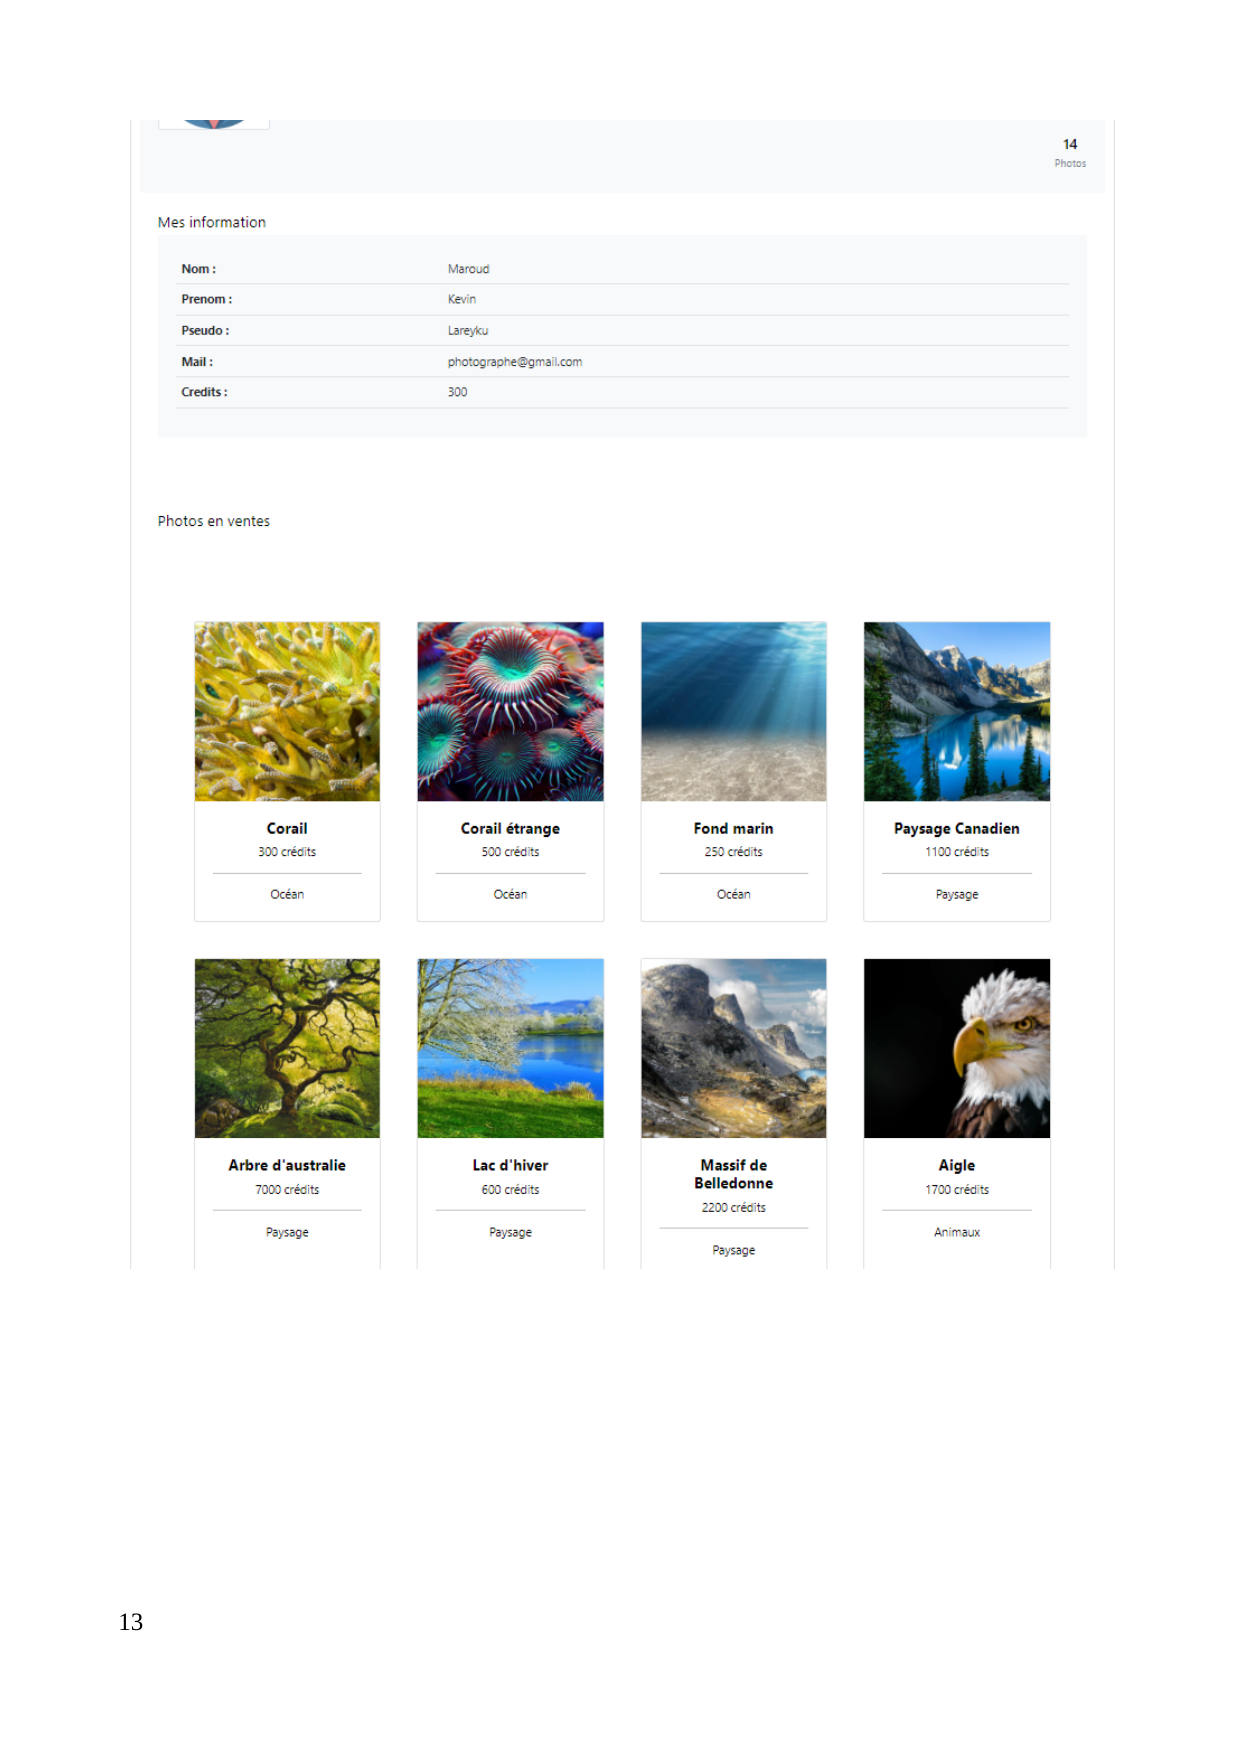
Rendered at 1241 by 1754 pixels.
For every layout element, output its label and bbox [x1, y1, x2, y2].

picture [119, 120, 1124, 1269]
